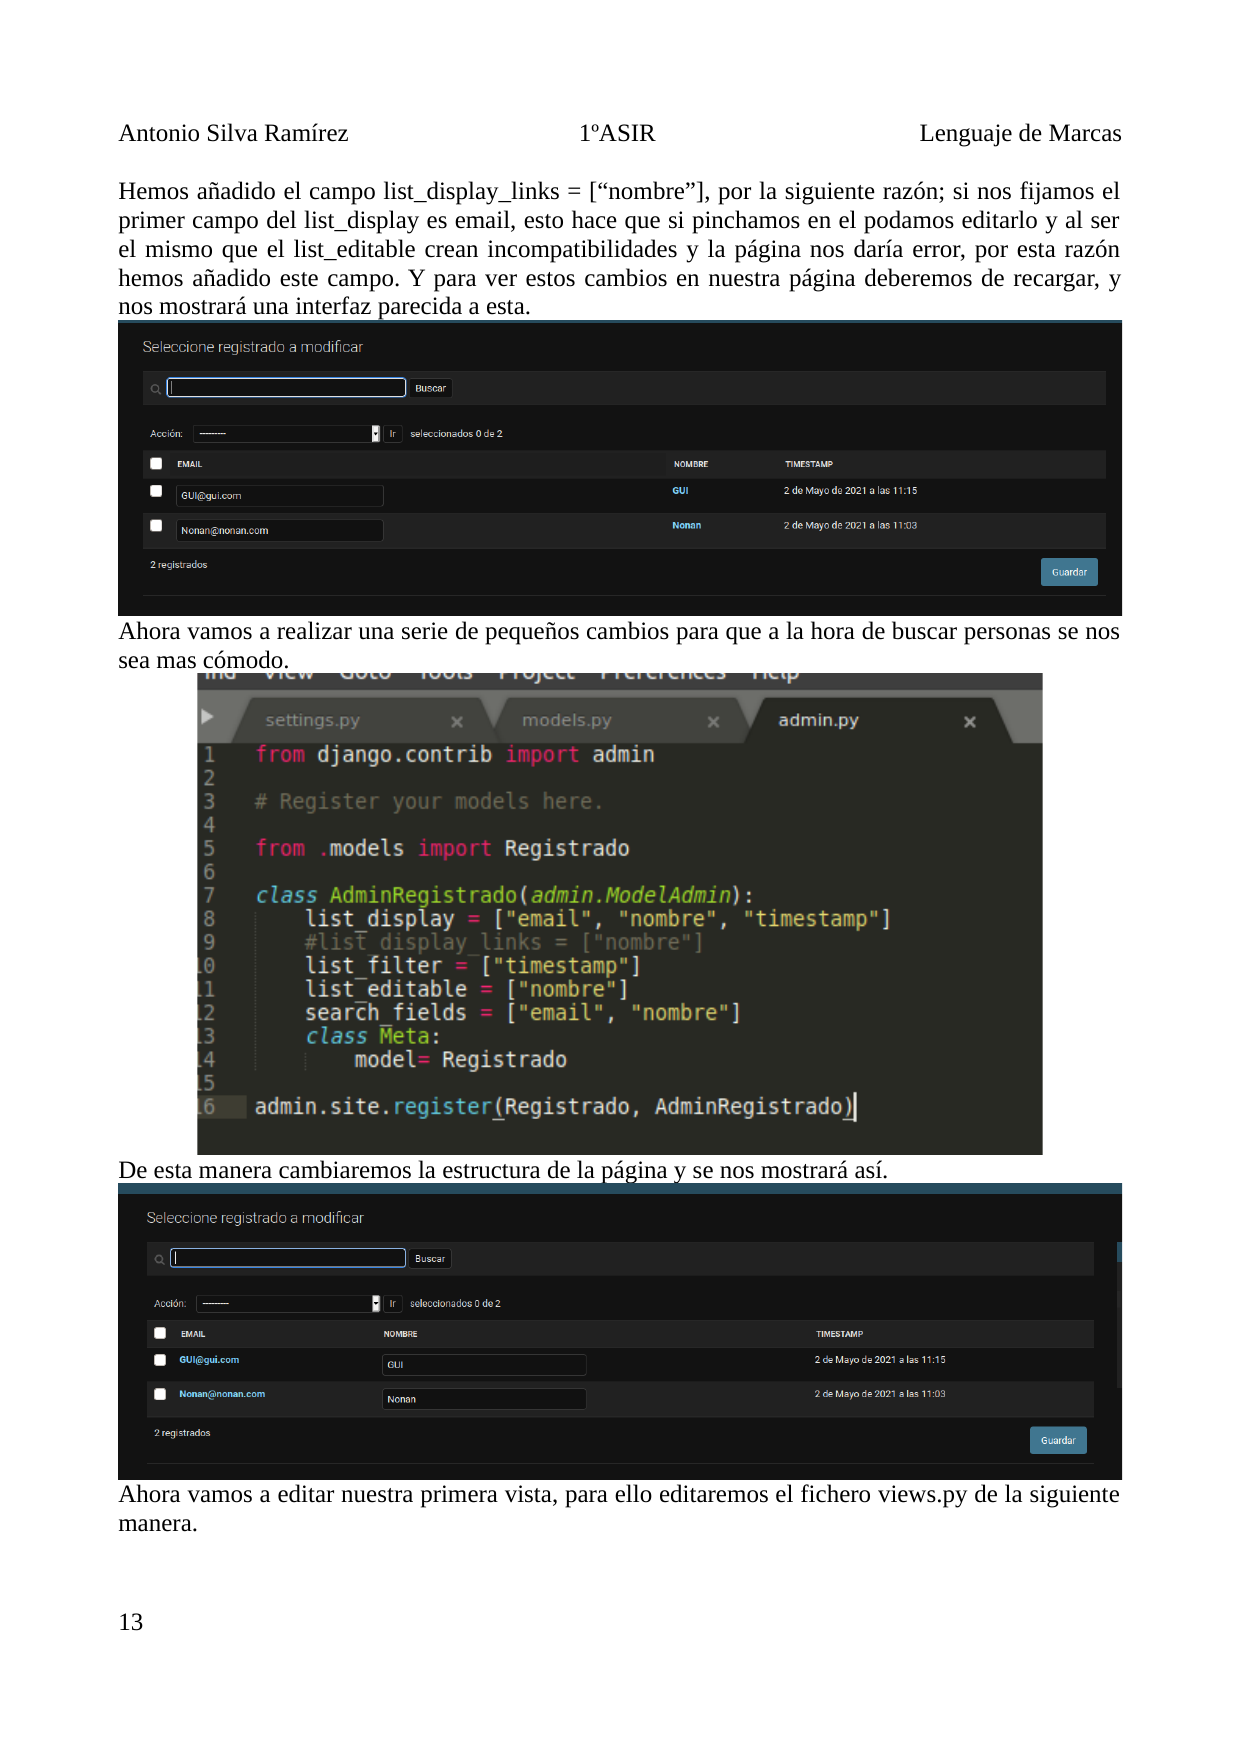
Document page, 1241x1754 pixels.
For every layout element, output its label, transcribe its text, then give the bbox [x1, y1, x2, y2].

picture [118, 1183, 1123, 1480]
text Ahora vamos a realizar una serie de pequeños cambios para que a la hora de buscar personas se nos sea mas cómodo. [118, 616, 1122, 673]
text Ahora vamos a editar nuestra primera vista, para ello editaremos el fichero views.py de la siguiente manera. [118, 1480, 1122, 1537]
text Hemos añadido el campo list_display_links = [“nombre”], por la siguiente razón; si nos fijamos el primer campo del list_display es email, esto hace que si pinchamos en el podamos editarlo y al ser el mismo que el list_editable crean incompatibilidades y la página nos daría error, por esta razón hemos añadido este campo. Y para ver estos cambios en nuestra página deberemos de recargar, y nos mostrará una interfaz parecida a esta. [118, 176, 1122, 320]
text De esta manera cambiaremos la estructura de la página y se nos mostrará así. [118, 673, 1122, 1183]
picture [197, 673, 1043, 1155]
picture [118, 320, 1123, 616]
